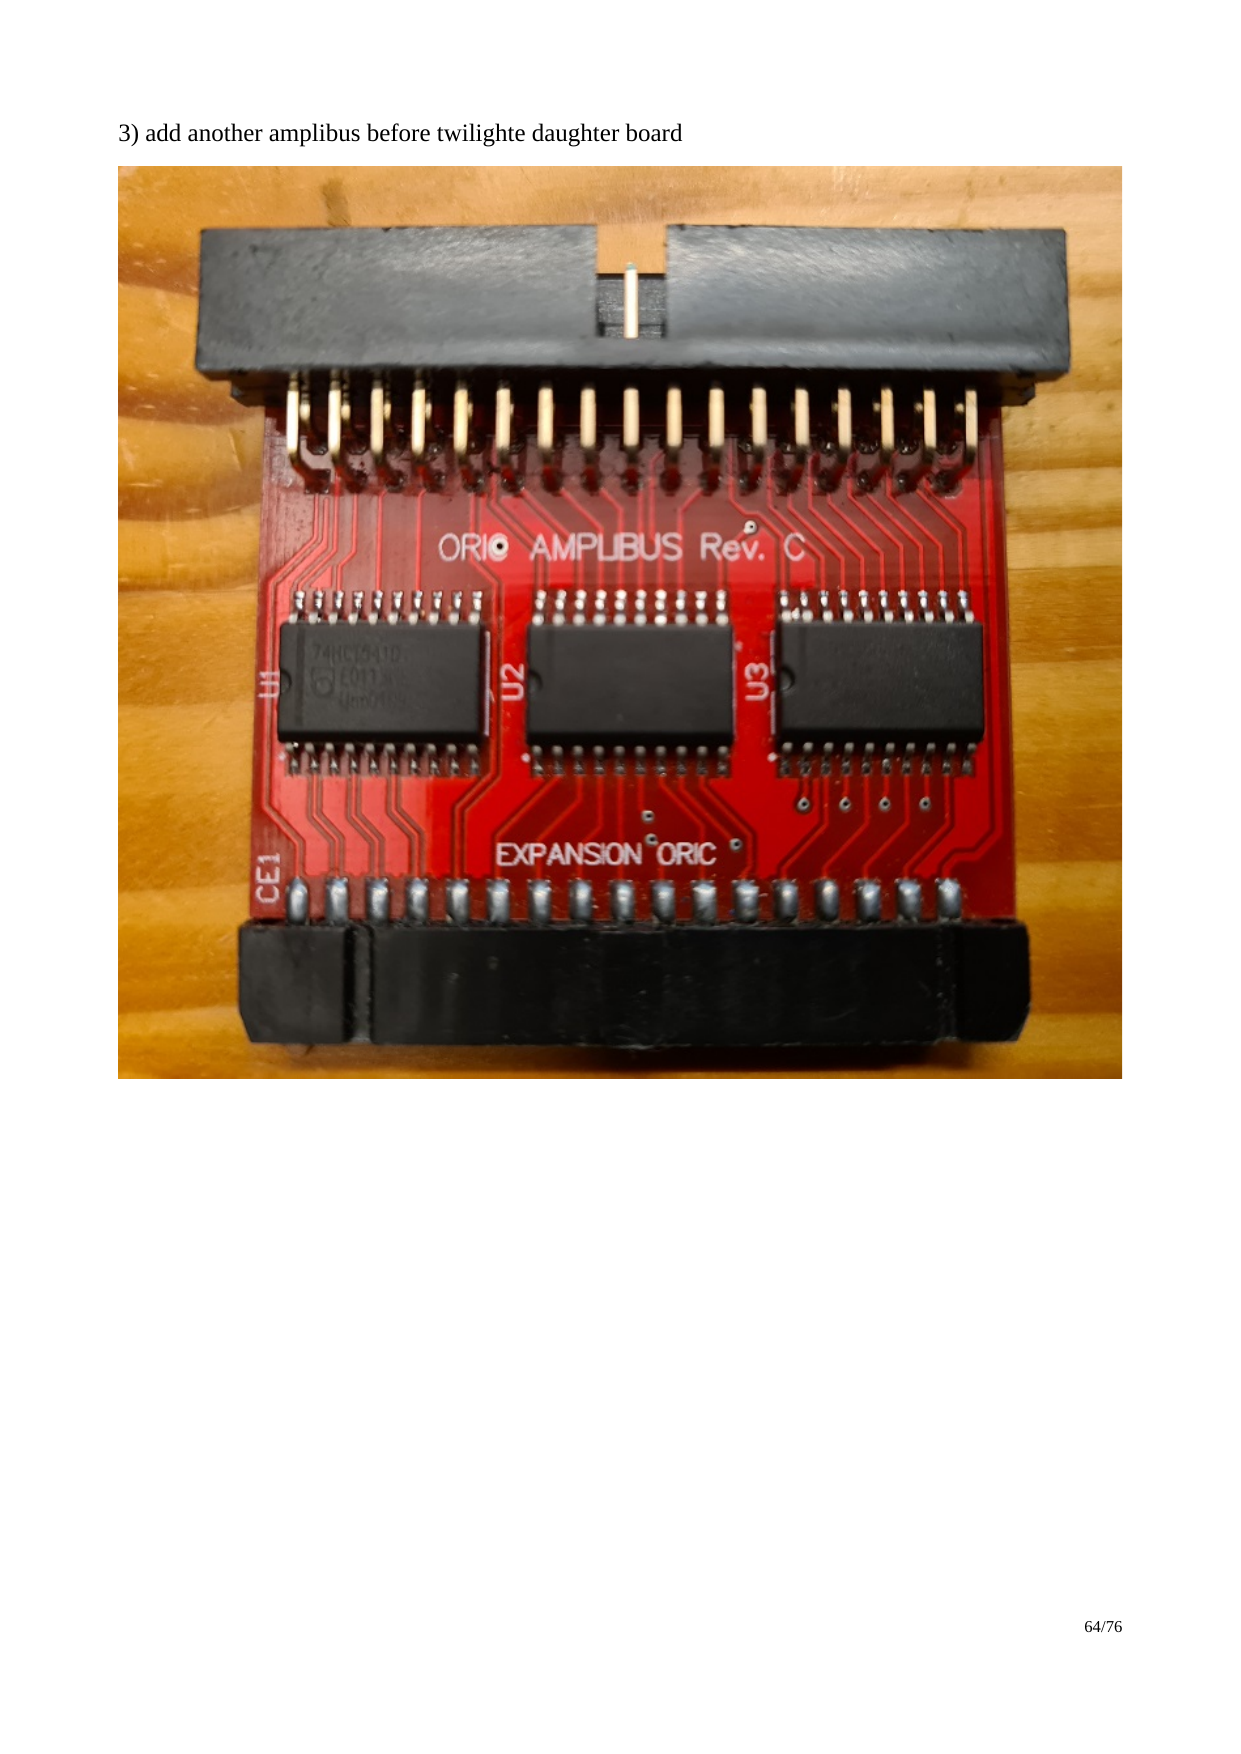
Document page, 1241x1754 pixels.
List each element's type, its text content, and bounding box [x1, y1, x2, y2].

text 3) add another amplibus before twilighte daughter board [118, 118, 1122, 147]
picture [118, 166, 1123, 1079]
